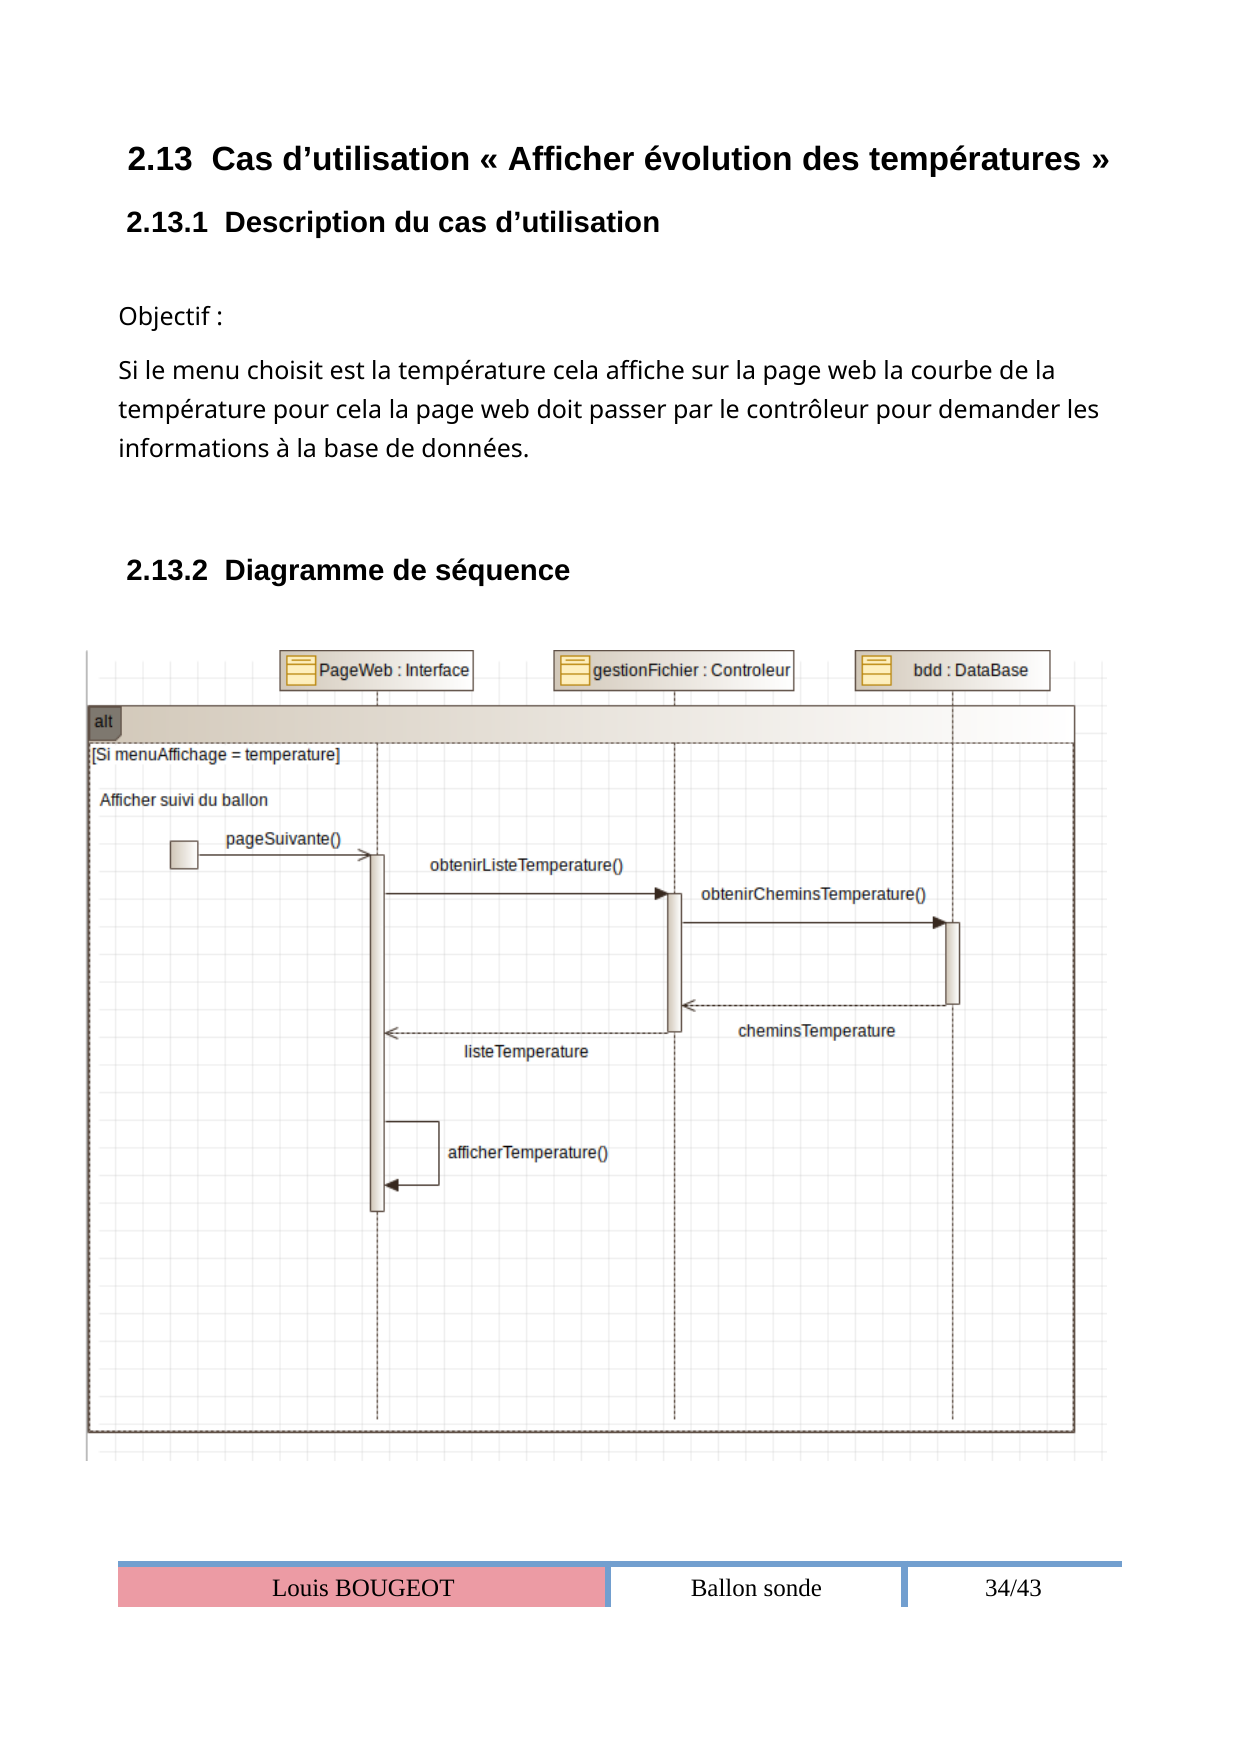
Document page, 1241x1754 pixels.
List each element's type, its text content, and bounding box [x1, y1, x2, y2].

text Si le menu choisit est la température cela affiche sur la page web la courbe de la température pour cela la page web doit passer par le contrôleur pour demander les informations à la base de données. [118, 352, 1122, 465]
subtitle Diagramme de séquence [118, 553, 1122, 586]
subtitle Cas d’utilisation « Afficher évolution des températures » [118, 139, 1122, 178]
picture [85, 650, 1107, 1461]
subtitle Description du cas d’utilisation [118, 205, 1122, 238]
text Objectif : [118, 298, 1122, 333]
